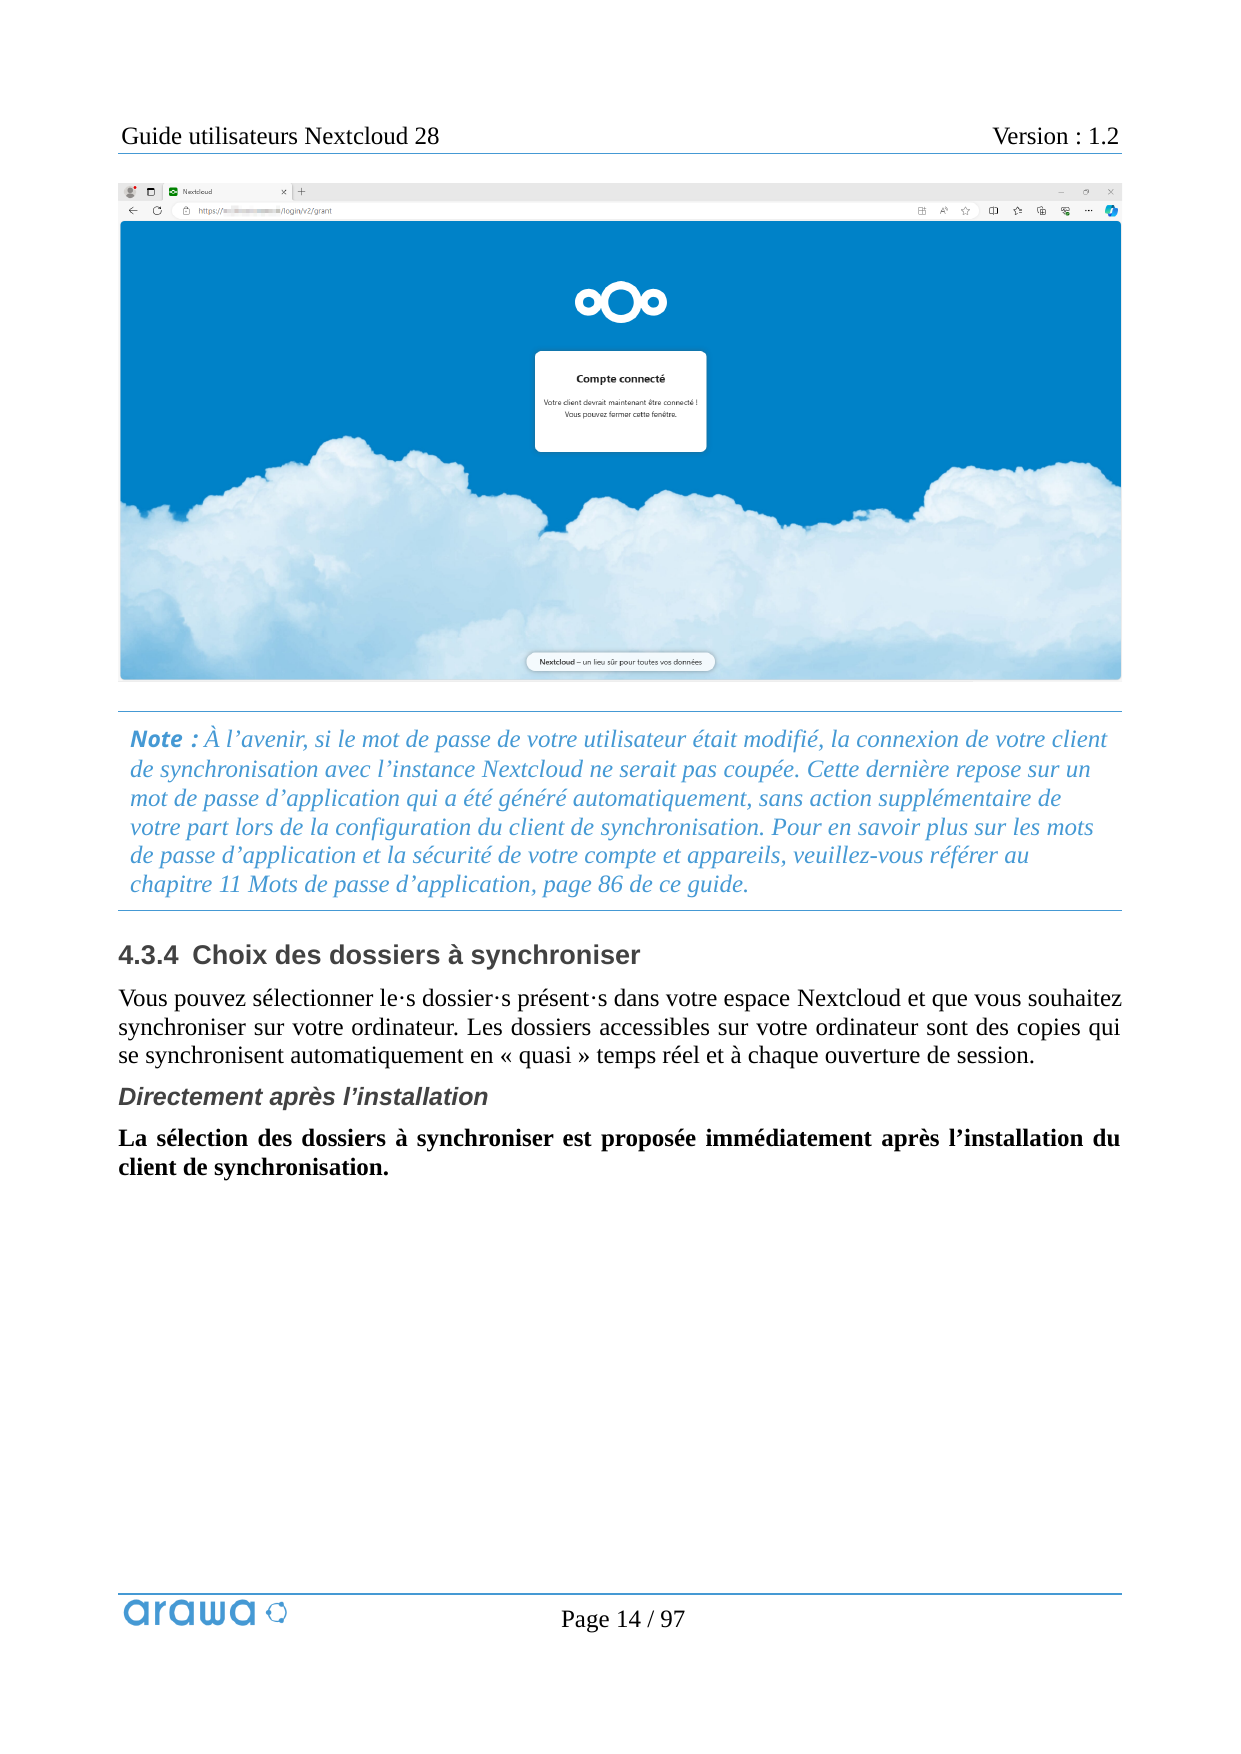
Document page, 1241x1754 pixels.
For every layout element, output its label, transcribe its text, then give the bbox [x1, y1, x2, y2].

text La sélection des dossiers à synchroniser est proposée immédiatement après l’installation du client de synchronisation. [118, 1123, 1122, 1181]
subtitle Choix des dossiers à synchroniser [118, 939, 1122, 971]
text Vous pouvez sélectionner le·s dossier·s présent·s dans votre espace Nextcloud et que vous souhaitez synchroniser sur votre ordinateur. Les dossiers accessibles sur votre ordinateur sont des copies qui se synchronisent automatiquement en « quasi » temps réel et à chaque ouverture de session. [118, 983, 1122, 1069]
picture [118, 183, 1123, 682]
picture [121, 1597, 290, 1628]
subtitle Directement après l’installation [118, 1082, 1122, 1111]
text Note : À l’avenir, si le mot de passe de votre utilisateur était modifié, la connexion de votre client de synchronisation avec l’instance Nextcloud ne serait pas coupée. Cette dernière repose sur un mot de passe d’application qui a été généré automatiquement, sans action supplémentaire de votre part lors de la configuration du client de synchronisation. Pour en savoir plus sur les mots de passe d’application et la sécurité de votre compte et appareils, veuillez-vous référer au chapitre 11 Mots de passe d’application, page 86 de ce guide. [118, 712, 1122, 910]
